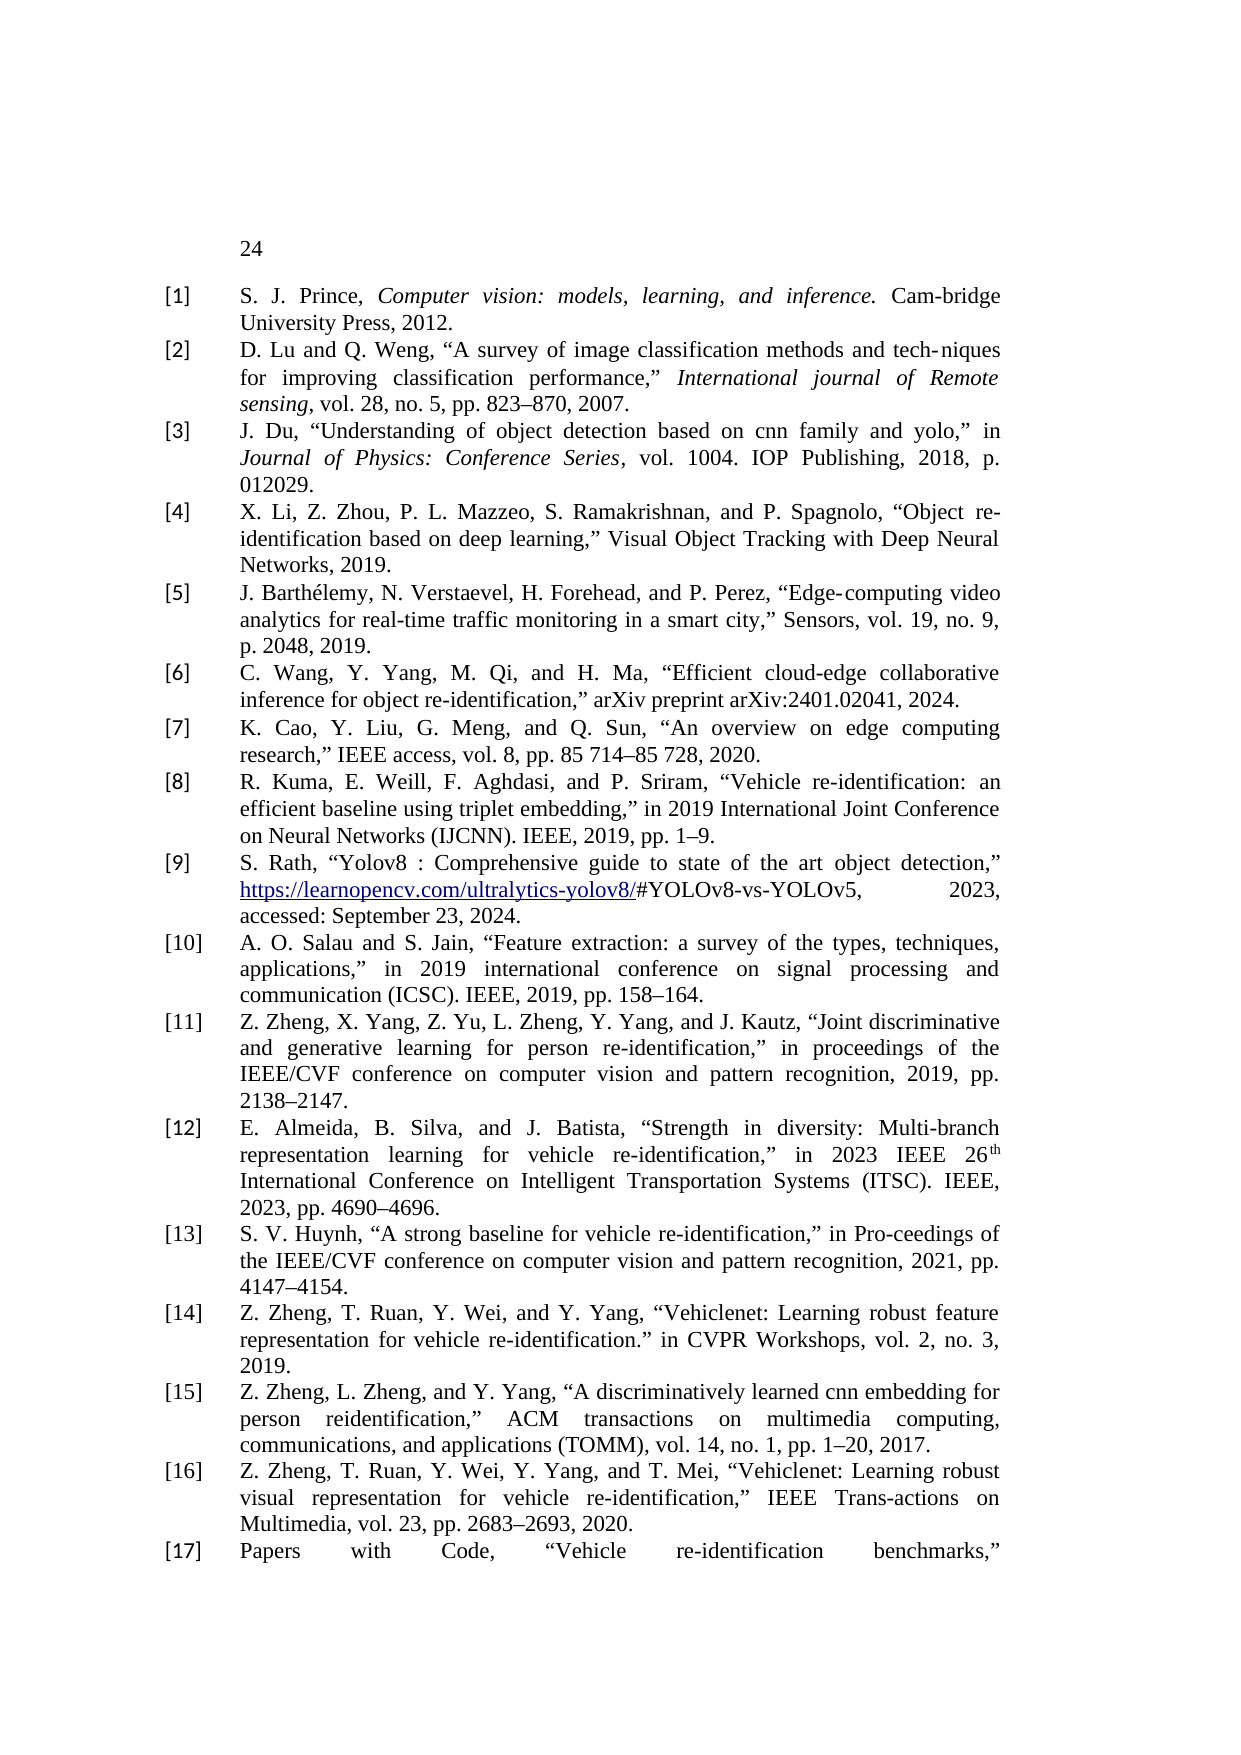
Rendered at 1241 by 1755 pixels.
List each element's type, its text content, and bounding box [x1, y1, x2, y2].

list J. Du, “Understanding of object detection based on cnn family and yolo,” in Journal of Physics: Conference Series, vol. 1004. IOP Publishing, 2018, p. 012029. [164, 416, 1001, 497]
list E. Almeida, B. Silva, and J. Batista, “Strength in diversity: Multi-branch representation learning for vehicle re-identification,” in 2023 IEEE 26th International Conference on Intelligent Transportation Systems (ITSC). IEEE, 2023, pp. 4690–4696. [164, 1113, 1001, 1220]
list S. Rath, “Yolov8 : Comprehensive guide to state of the art object detection,” https://learnopencv.com/ultralytics-yolov8/#YOLOv8-vs-YOLOv5, 2023, accessed: September 23, 2024. [164, 848, 1001, 929]
list X. Li, Z. Zhou, P. L. Mazzeo, S. Ramakrishnan, and P. Spagnolo, “Object re-identification based on deep learning,” Visual Object Tracking with Deep Neural Networks, 2019. [164, 497, 1001, 578]
list Z. Zheng, L. Zheng, and Y. Yang, “A discriminatively learned cnn embedding for person reidentification,” ACM transactions on multimedia computing, communications, and applications (TOMM), vol. 14, no. 1, pp. 1–20, 2017. [164, 1378, 1001, 1457]
list S. J. Prince, Computer vision: models, learning, and inference. Cam-bridge University Press, 2012. [164, 281, 1001, 336]
list A. O. Salau and S. Jain, “Feature extraction: a survey of the types, techniques, applications,” in 2019 international conference on signal processing and communication (ICSC). IEEE, 2019, pp. 158–164. [164, 929, 1001, 1008]
list Z. Zheng, T. Ruan, Y. Wei, Y. Yang, and T. Mei, “Vehiclenet: Learning robust visual representation for vehicle re-identification,” IEEE Trans-actions on Multimedia, vol. 23, pp. 2683–2693, 2020. [164, 1457, 1001, 1537]
list C. Wang, Y. Yang, M. Qi, and H. Ma, “Efficient cloud-edge collaborative inference for object re-identification,” arXiv preprint arXiv:2401.02041, 2024. [164, 658, 1001, 713]
list S. V. Huynh, “A strong baseline for vehicle re-identification,” in Pro-ceedings of the IEEE/CVF conference on computer vision and pattern recognition, 2021, pp. 4147–4154. [164, 1220, 1001, 1299]
list Z. Zheng, T. Ruan, Y. Wei, and Y. Yang, “Vehiclenet: Learning robust feature representation for vehicle re-identification.” in CVPR Workshops, vol. 2, no. 3, 2019. [164, 1299, 1001, 1378]
list R. Kuma, E. Weill, F. Aghdasi, and P. Sriram, “Vehicle re-identification: an efficient baseline using triplet embedding,” in 2019 International Joint Conference on Neural Networks (IJCNN). IEEE, 2019, pp. 1–9. [164, 767, 1001, 848]
list Z. Zheng, X. Yang, Z. Yu, L. Zheng, Y. Yang, and J. Kautz, “Joint discriminative and generative learning for person re-identification,” in proceedings of the IEEE/CVF conference on computer vision and pattern recognition, 2019, pp. 2138–2147. [164, 1008, 1001, 1113]
list J. Barthélemy, N. Verstaevel, H. Forehead, and P. Perez, “Edge-computing video analytics for real-time traffic monitoring in a smart city,” Sensors, vol. 19, no. 9, p. 2048, 2019. [164, 578, 1001, 658]
list Papers with Code, “Vehicle re-identification benchmarks,” [164, 1537, 1001, 1564]
list K. Cao, Y. Liu, G. Meng, and Q. Sun, “An overview on edge computing research,” IEEE access, vol. 8, pp. 85 714–85 728, 2020. [164, 713, 1001, 767]
list D. Lu and Q. Weng, “A survey of image classification methods and tech-niques for improving classification performance,” International journal of Remote sensing, vol. 28, no. 5, pp. 823–870, 2007. [164, 336, 1001, 416]
